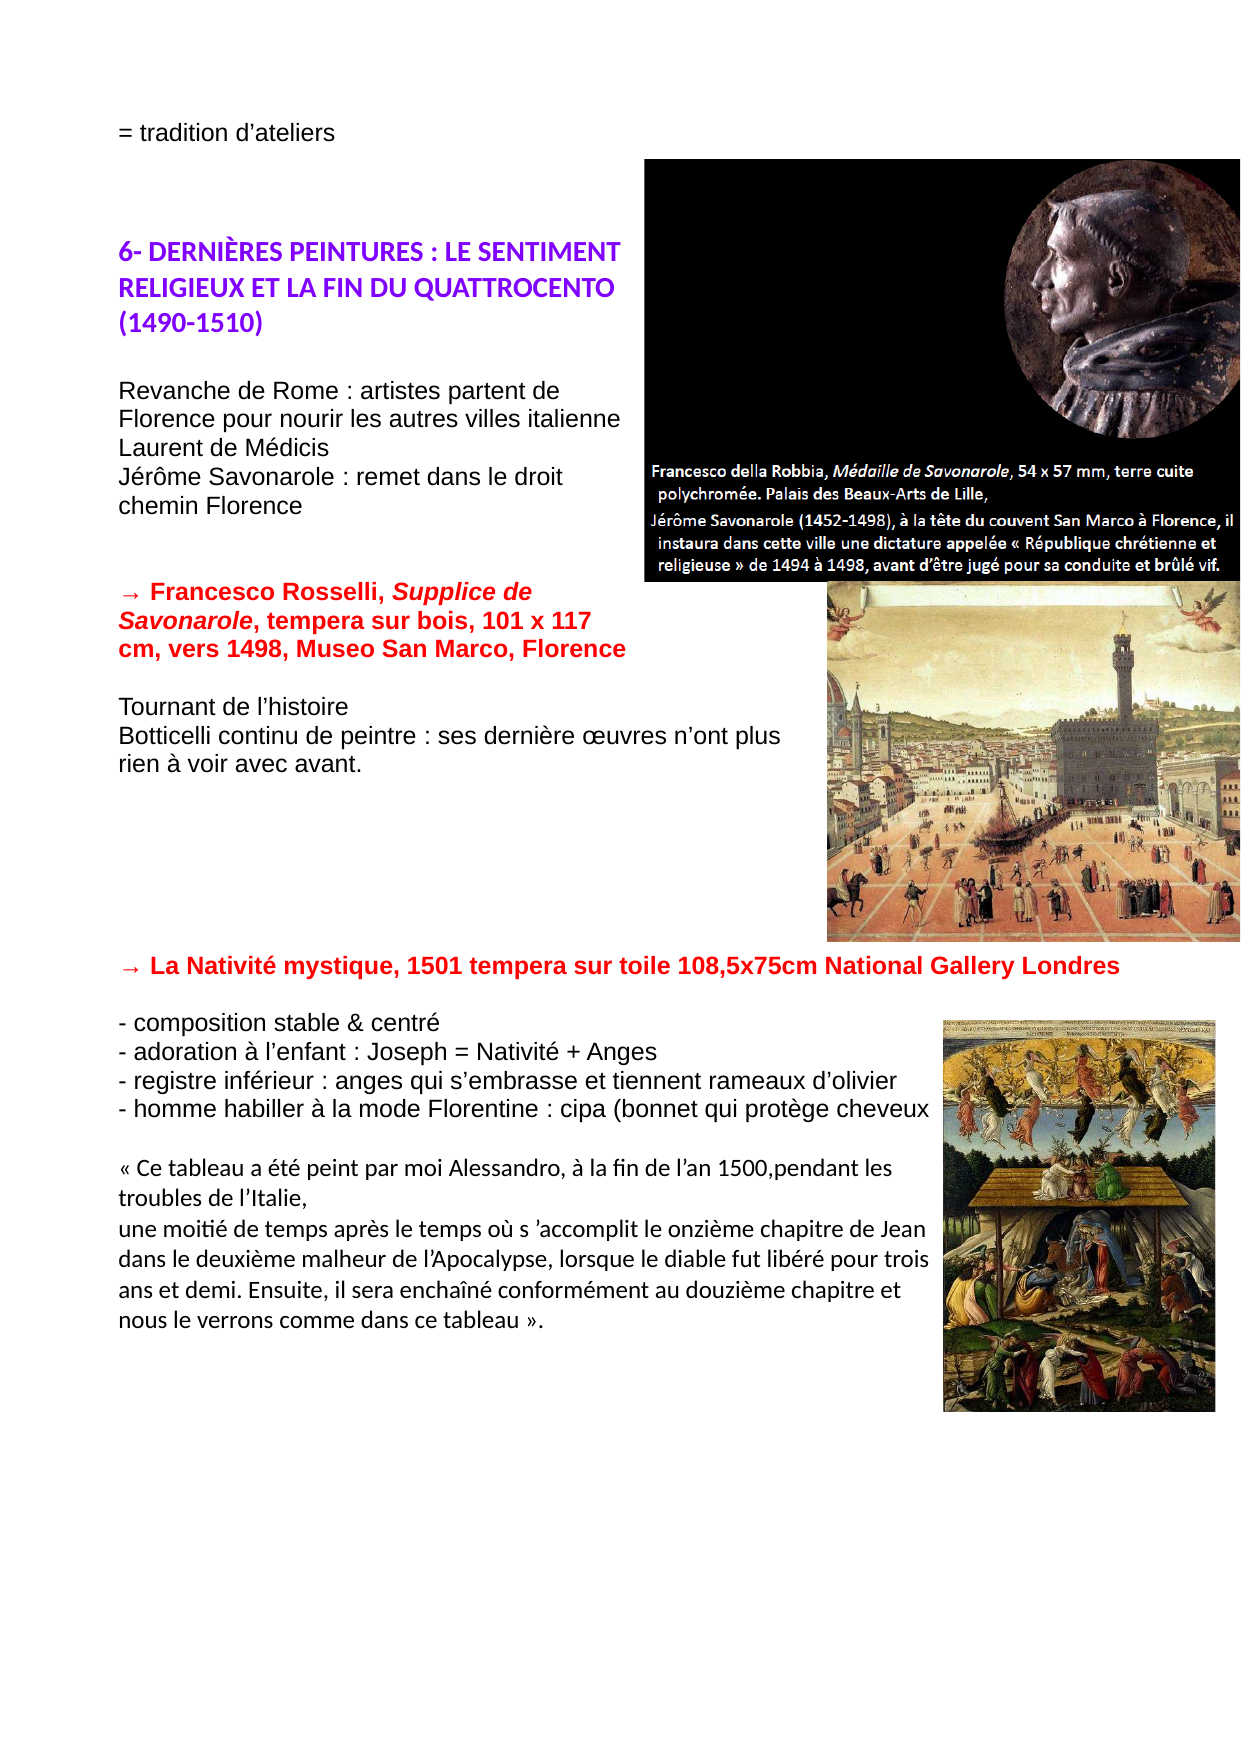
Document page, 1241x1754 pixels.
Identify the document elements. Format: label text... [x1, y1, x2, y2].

picture [644, 159, 1241, 942]
text « Ce tableau a été peint par moi Alessandro, à la fin de l’an 1500,pendant les troubles de l’Italie, [118, 1152, 943, 1213]
text une moitié de temps après le temps où s ’accomplit le onzième chapitre de Jean dans le deuxième malheur de l’Apocalypse, lorsque le diable fut libéré pour trois ans et demi. Ensuite, il sera enchaîné conformément au douzième chapitre et nous le verrons comme dans ce tableau ». [118, 1213, 943, 1335]
text → La Nativité mystique, 1501 tempera sur toile 108,5x75cm National Gallery Londres [118, 951, 1122, 979]
text → Francesco Rosselli, Supplice de Savonarole, tempera sur bois, 101 x 117 [118, 577, 827, 634]
text Jérôme Savonarole : remet dans le droit chemin Florence [118, 462, 644, 519]
text Laurent de Médicis [118, 433, 644, 462]
text - adoration à l’enfant : Joseph = Nativité + Anges [118, 1037, 943, 1066]
text 6- DERNIÈRES PEINTURES : LE SENTIMENT RELIGIEUX ET LA FIN DU QUATTROCENTO (1490-1510) [118, 233, 644, 340]
picture [943, 1020, 1216, 1412]
text Botticelli continu de peintre : ses dernière œuvres n’ont plus rien à voir avec avant. [118, 721, 827, 778]
text cm, vers 1498, Museo San Marco, Florence [118, 634, 827, 663]
text - registre inférieur : anges qui s’embrasse et tiennent rameaux d’olivier [118, 1066, 943, 1094]
text = tradition d’ateliers [118, 118, 1122, 147]
text - composition stable & centré [118, 1008, 1122, 1037]
text Tournant de l’histoire [118, 692, 827, 721]
text - homme habiller à la mode Florentine : cipa (bonnet qui protège cheveux [118, 1094, 943, 1123]
text Revanche de Rome : artistes partent de Florence pour nourir les autres villes italienne [118, 376, 644, 433]
